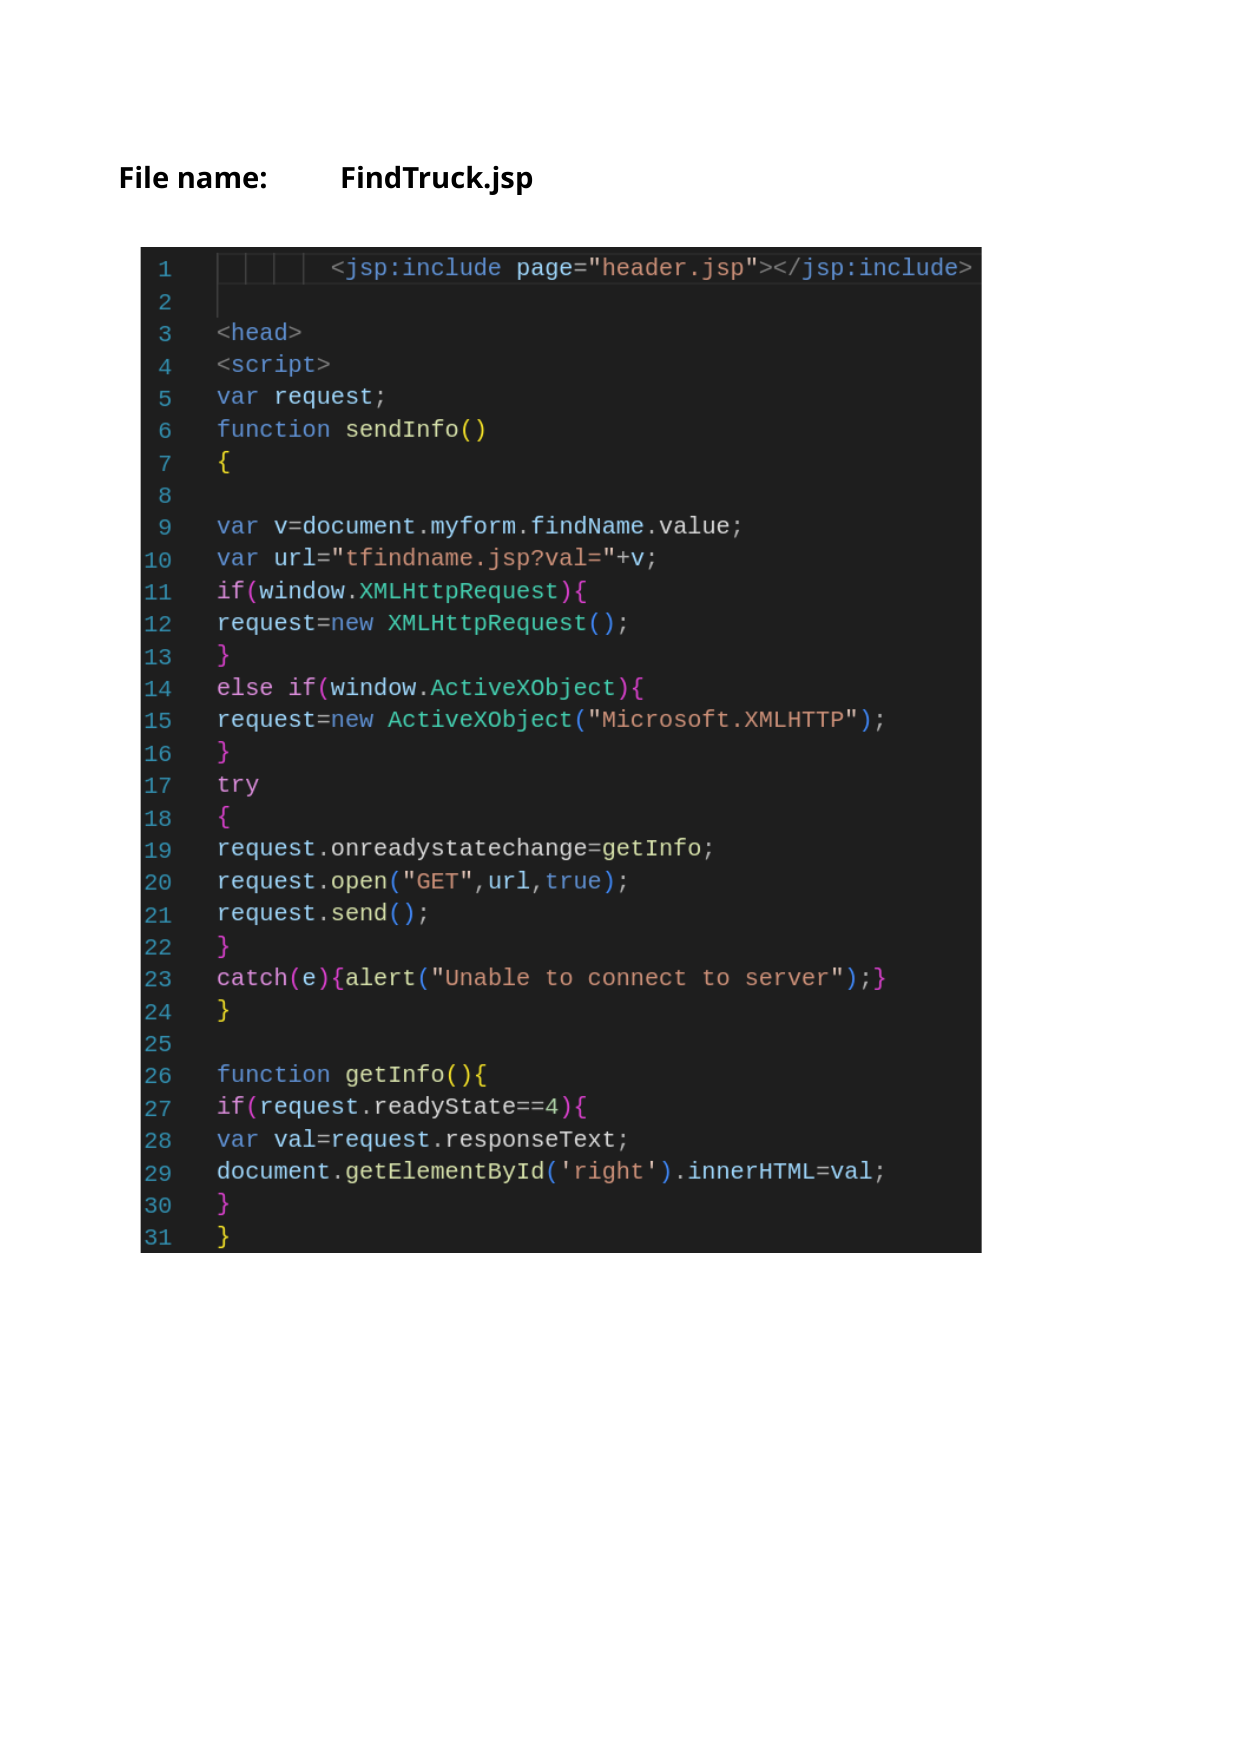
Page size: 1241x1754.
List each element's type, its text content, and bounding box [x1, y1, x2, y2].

text File name: FindTruck.jsp [118, 158, 1122, 197]
picture [140, 247, 982, 1253]
